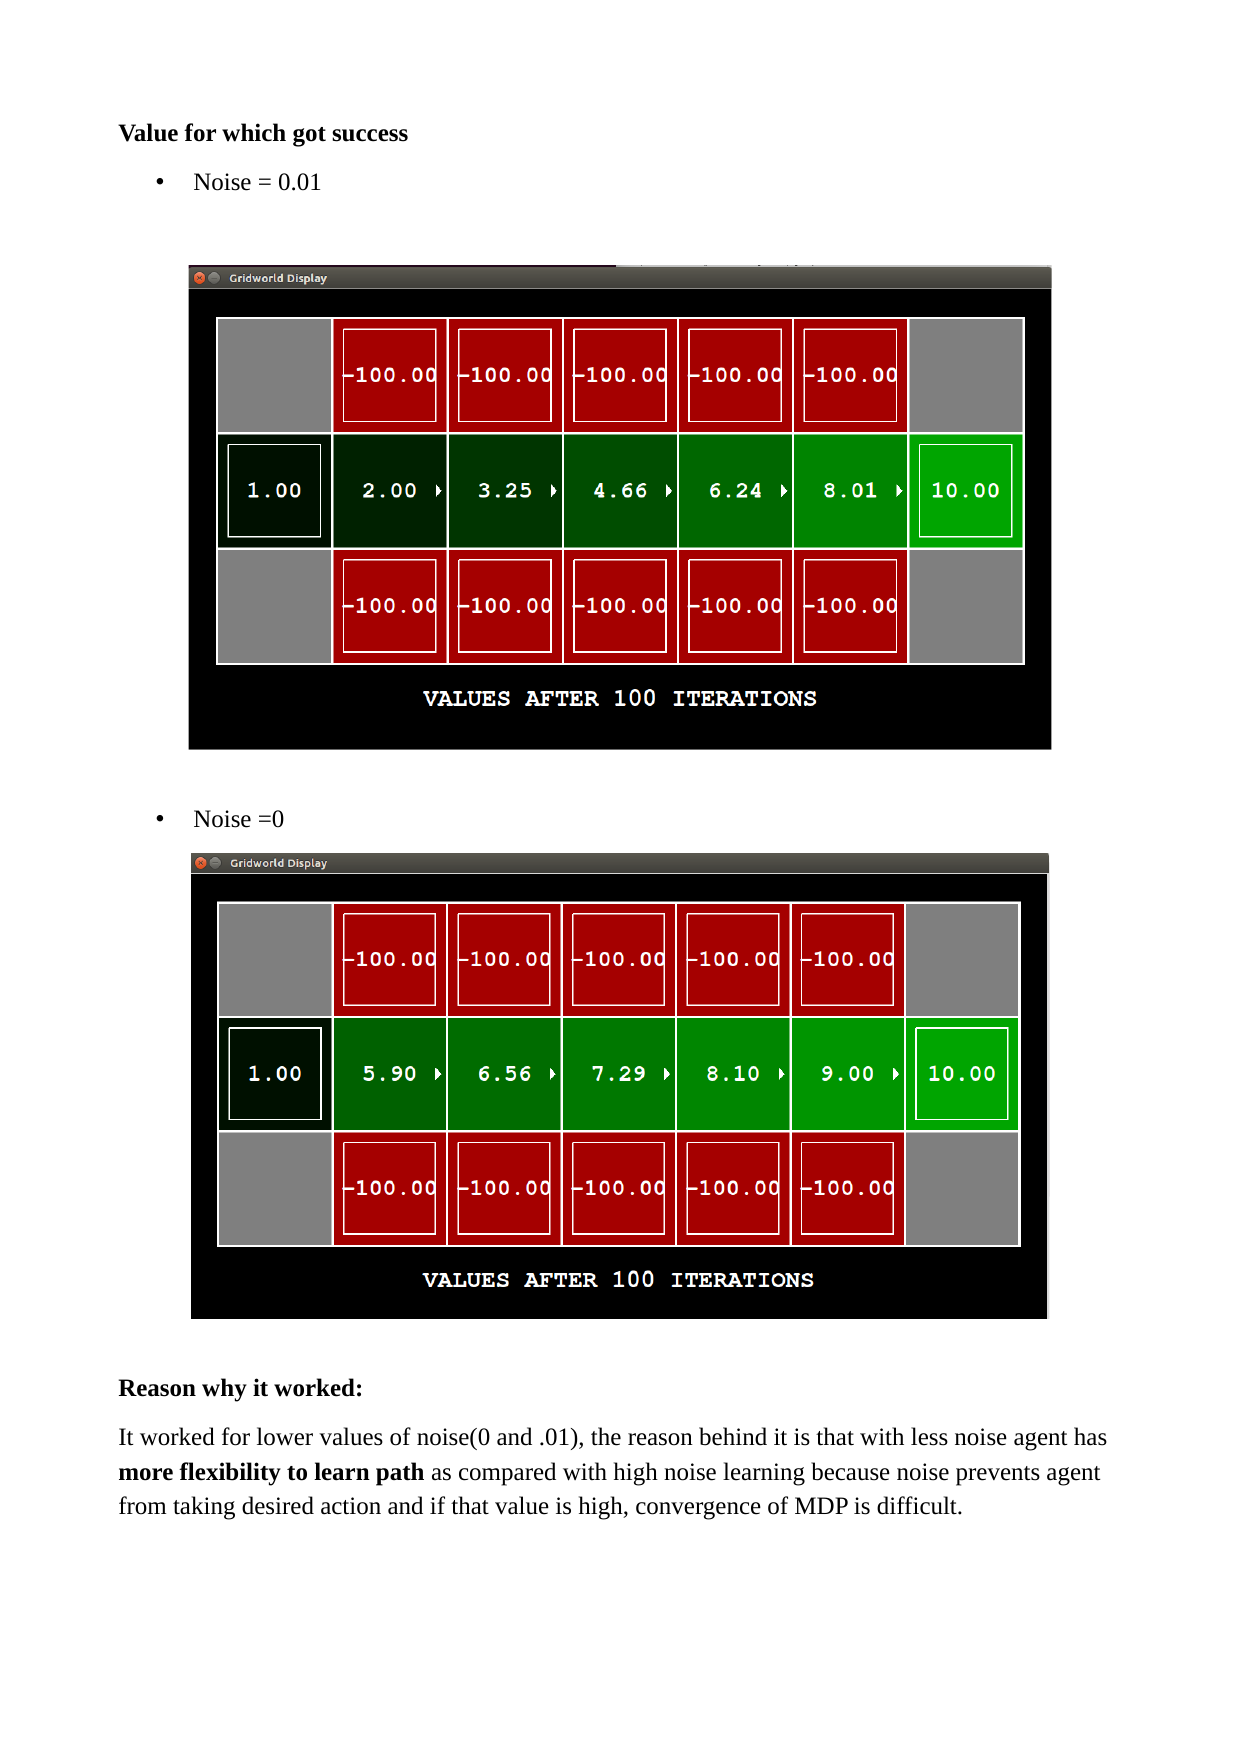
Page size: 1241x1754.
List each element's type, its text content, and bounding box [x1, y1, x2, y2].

picture [188, 265, 1052, 750]
text Reason why it worked: [118, 1373, 1122, 1402]
list Noise =0 [156, 804, 1122, 833]
text It worked for lower values of noise(0 and .01), the reason behind it is that with less noise agent has more flexibility to learn path as compared with high noise learning because noise prevents agent from taking desired action and if that value is high, convergence of MDP is difficult. [118, 1422, 1122, 1520]
list Noise = 0.01 [156, 167, 1122, 196]
picture [191, 853, 1050, 1319]
text Value for which got success [118, 118, 1122, 147]
